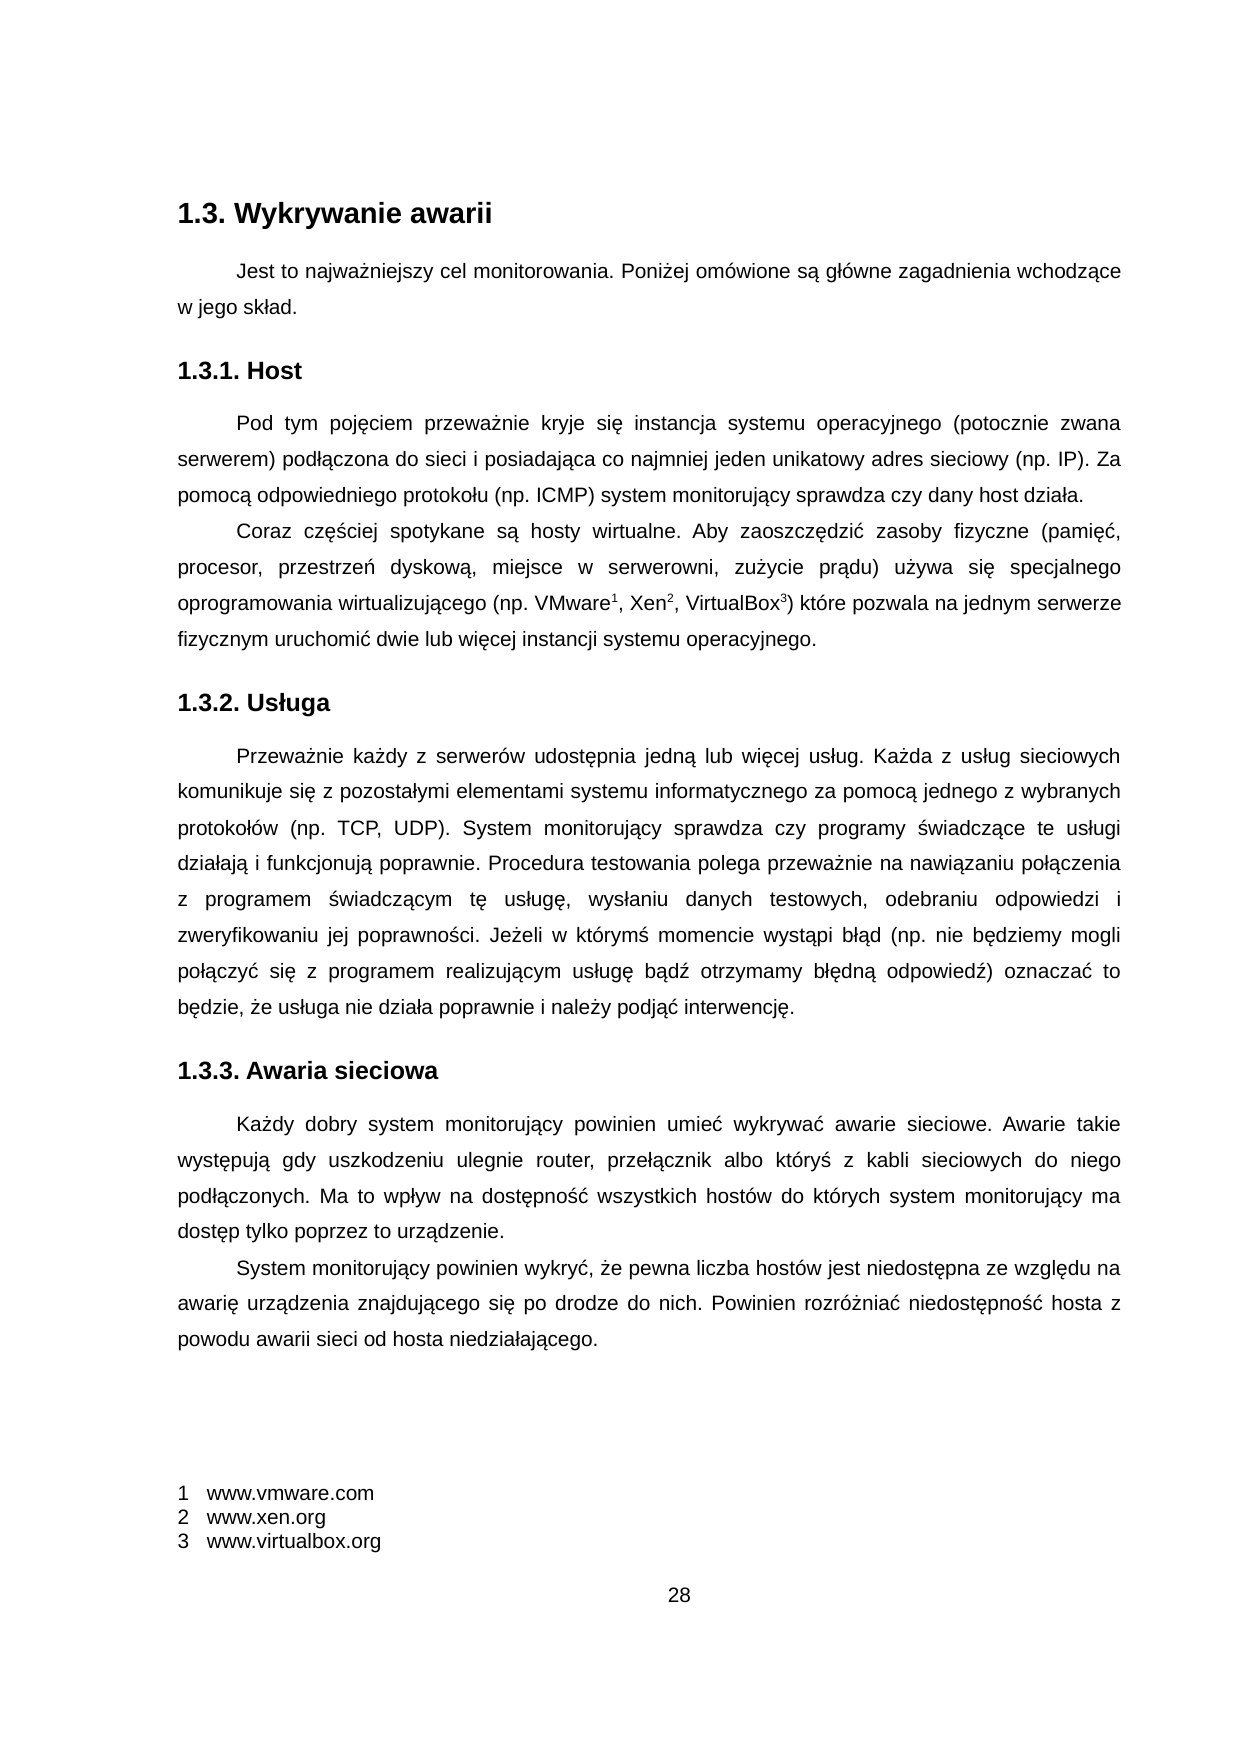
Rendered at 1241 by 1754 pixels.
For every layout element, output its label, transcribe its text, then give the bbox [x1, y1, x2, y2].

subtitle 1.3. Wykrywanie awarii [177, 196, 1122, 229]
subtitle 1.3.1. Host [177, 356, 1122, 384]
text Każdy dobry system monitorujący powinien umieć wykrywać awarie sieciowe. Awarie takie występują gdy uszkodzeniu ulegnie router, przełącznik albo któryś z kabli sieciowych do niego podłączonych. Ma to wpływ na dostępność wszystkich hostów do których system monitorujący ma dostęp tylko poprzez to urządzenie. [177, 1112, 1122, 1243]
text www.xen.org [177, 1505, 1122, 1529]
text System monitorujący powinien wykryć, że pewna liczba hostów jest niedostępna ze względu na awarię urządzenia znajdującego się po drodze do nich. Powinien rozróżniać niedostępność hosta z powodu awarii sieci od hosta niedziałającego. [177, 1255, 1122, 1351]
text www.virtualbox.org [177, 1529, 1122, 1553]
text Pod tym pojęciem przeważnie kryje się instancja systemu operacyjnego (potocznie zwana serwerem) podłączona do sieci i posiadająca co najmniej jeden unikatowy adres sieciowy (np. IP). Za pomocą odpowiedniego protokołu (np. ICMP) system monitorujący sprawdza czy dany host działa. [177, 411, 1122, 507]
subtitle 1.3.2. Usługa [177, 688, 1122, 717]
text Przeważnie każdy z serwerów udostępnia jedną lub więcej usług. Każda z usług sieciowych komunikuje się z pozostałymi elementami systemu informatycznego za pomocą jednego z wybranych protokołów (np. TCP, UDP). System monitorujący sprawdza czy programy świadczące te usługi działają i funkcjonują poprawnie. Procedura testowania polega przeważnie na nawiązaniu połączenia z programem świadczącym tę usługę, wysłaniu danych testowych, odebraniu odpowiedzi i zweryfikowaniu jej poprawności. Jeżeli w którymś momencie wystąpi błąd (np. nie będziemy mogli połączyć się z programem realizującym usługę bądź otrzymamy błędną odpowiedź) oznaczać to będzie, że usługa nie działa poprawnie i należy podjąć interwencję. [177, 743, 1122, 1019]
text Coraz częściej spotykane są hosty wirtualne. Aby zaoszczędzić zasoby fizyczne (pamięć, procesor, przestrzeń dyskową, miejsce w serwerowni, zużycie prądu) używa się specjalnego oprogramowania wirtualizującego (np. VMware, Xen, VirtualBox) które pozwala na jednym serwerze fizycznym uruchomić dwie lub więcej instancji systemu operacyjnego. [177, 519, 1122, 651]
subtitle 1.3.3. Awaria sieciowa [177, 1056, 1122, 1085]
text www.vmware.com [177, 1481, 1122, 1505]
text Jest to najważniejszy cel monitorowania. Poniżej omówione są główne zagadnienia wchodzące w jego skład. [177, 259, 1122, 319]
